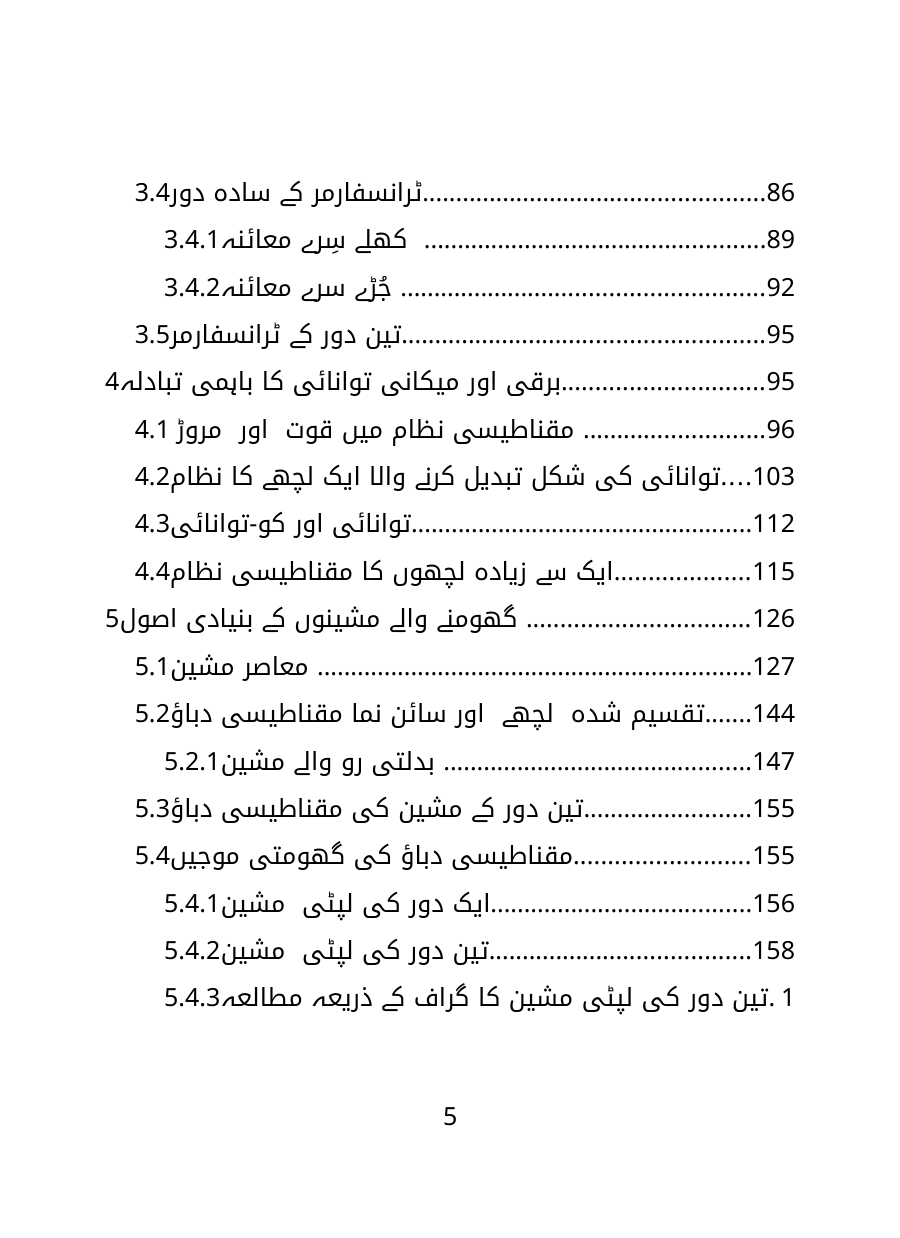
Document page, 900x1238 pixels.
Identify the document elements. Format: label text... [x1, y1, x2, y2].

text 4.2توانائی کی شکل تبدیل کرنے والا ایک لچھے کا نظام 103 [134, 453, 795, 501]
text 4.4ایک سے زیادہ لچھوں کا مقناطیسی نظام 115 [134, 548, 795, 596]
text 3.4.2جُڑے سرے معائنہ 92 [164, 264, 795, 311]
text 4.3توانائی اور کو-توانائی 112 [134, 501, 795, 548]
text 4.1 مقناطیسی نظام میں قوت اور مروڑ 96 [134, 406, 795, 453]
text 5.1معاصر مشین 127 [134, 643, 795, 690]
text 5.2.1بدلتی رو والے مشین 147 [164, 738, 795, 785]
text 5.3تین دور کے مشین کی مقناطیسی دباؤ 155 [134, 785, 795, 833]
text 5گھومنے والے مشینوں کے بنیادی اصول 126 [105, 596, 795, 643]
text 5.4.3تین دور کی لپٹی مشین کا گراف کے ذریعہ مطالعہ 167 [164, 975, 795, 1022]
text 3.4.1کھلے سِرے معائنہ 89 [164, 216, 795, 264]
text 5.2تقسیم شدہ لچھے اور سائن نما مقناطیسی دباؤ 144 [134, 690, 795, 738]
text 4برقی اور میکانی توانائی کا باہمی تبادلہ 95 [105, 359, 795, 406]
text 5.4.2تین دور کی لپٹی مشین 158 [164, 927, 795, 975]
text 5.4مقناطیسی دباؤ کی گھومتی موجیں 155 [134, 833, 795, 880]
text 3.4ٹرانسفارمر کے سادہ دور 86 [134, 169, 795, 216]
text 5.4.1ایک دور کی لپٹی مشین 156 [164, 880, 795, 927]
text 3.5تین دور کے ٹرانسفارمر 95 [134, 311, 795, 359]
